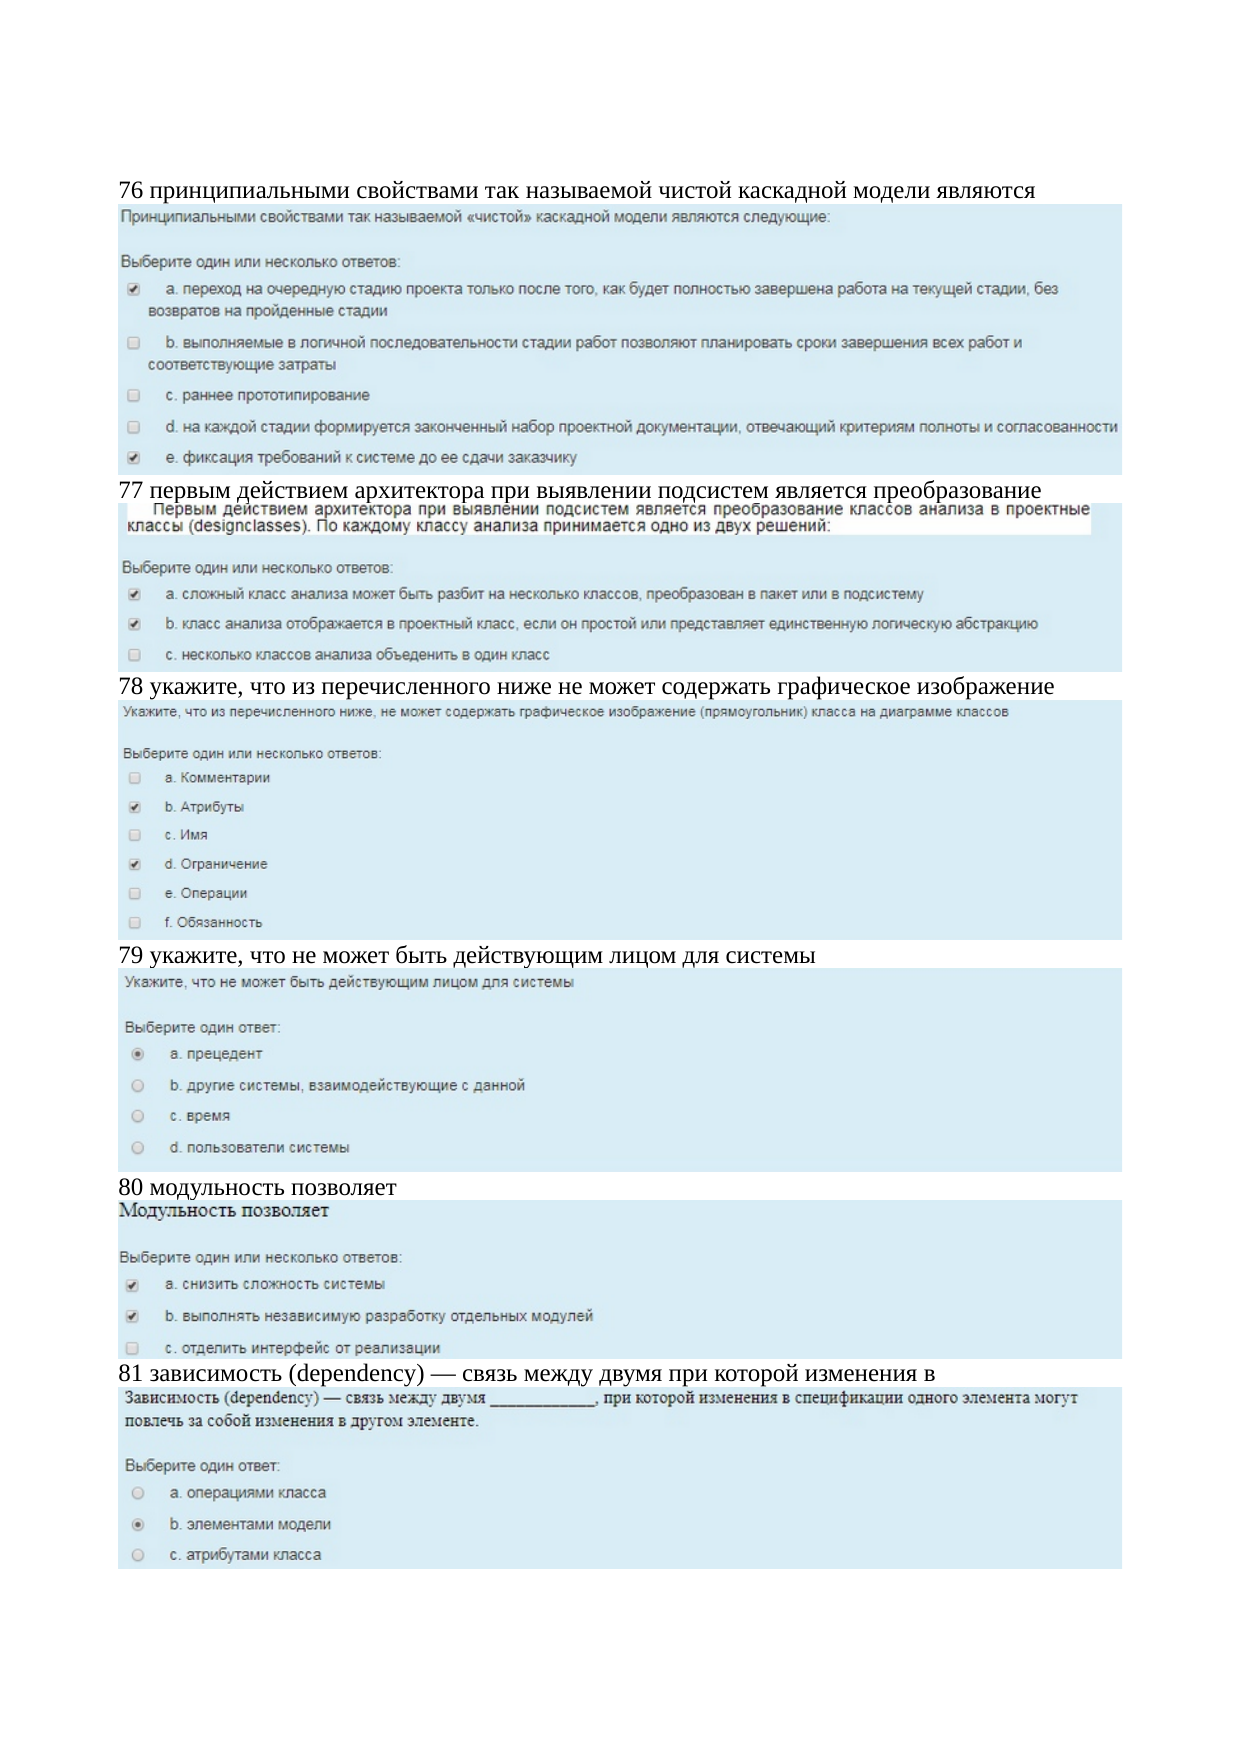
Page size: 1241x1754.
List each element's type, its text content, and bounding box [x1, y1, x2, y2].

text 80 модульность позволяет [118, 1172, 1122, 1200]
text 78 укажите, что из перечисленного ниже не может содержать графическое изображение [118, 672, 1122, 700]
text 79 укажите, что не может быть действующим лицом для системы [118, 940, 1122, 968]
picture [118, 968, 1123, 1172]
picture [118, 1200, 1123, 1359]
text 77 первым действием архитектора при выявлении подсистем является преобразование [118, 475, 1122, 503]
picture [118, 503, 1123, 672]
picture [118, 1387, 1123, 1569]
picture [118, 700, 1123, 940]
picture [118, 204, 1123, 475]
text 81 зависимость (dependency) — связь между двумя при которой изменения в [118, 1359, 1122, 1387]
text 76 принципиальными свойствами так называемой чистой каскадной модели являются [118, 176, 1122, 204]
